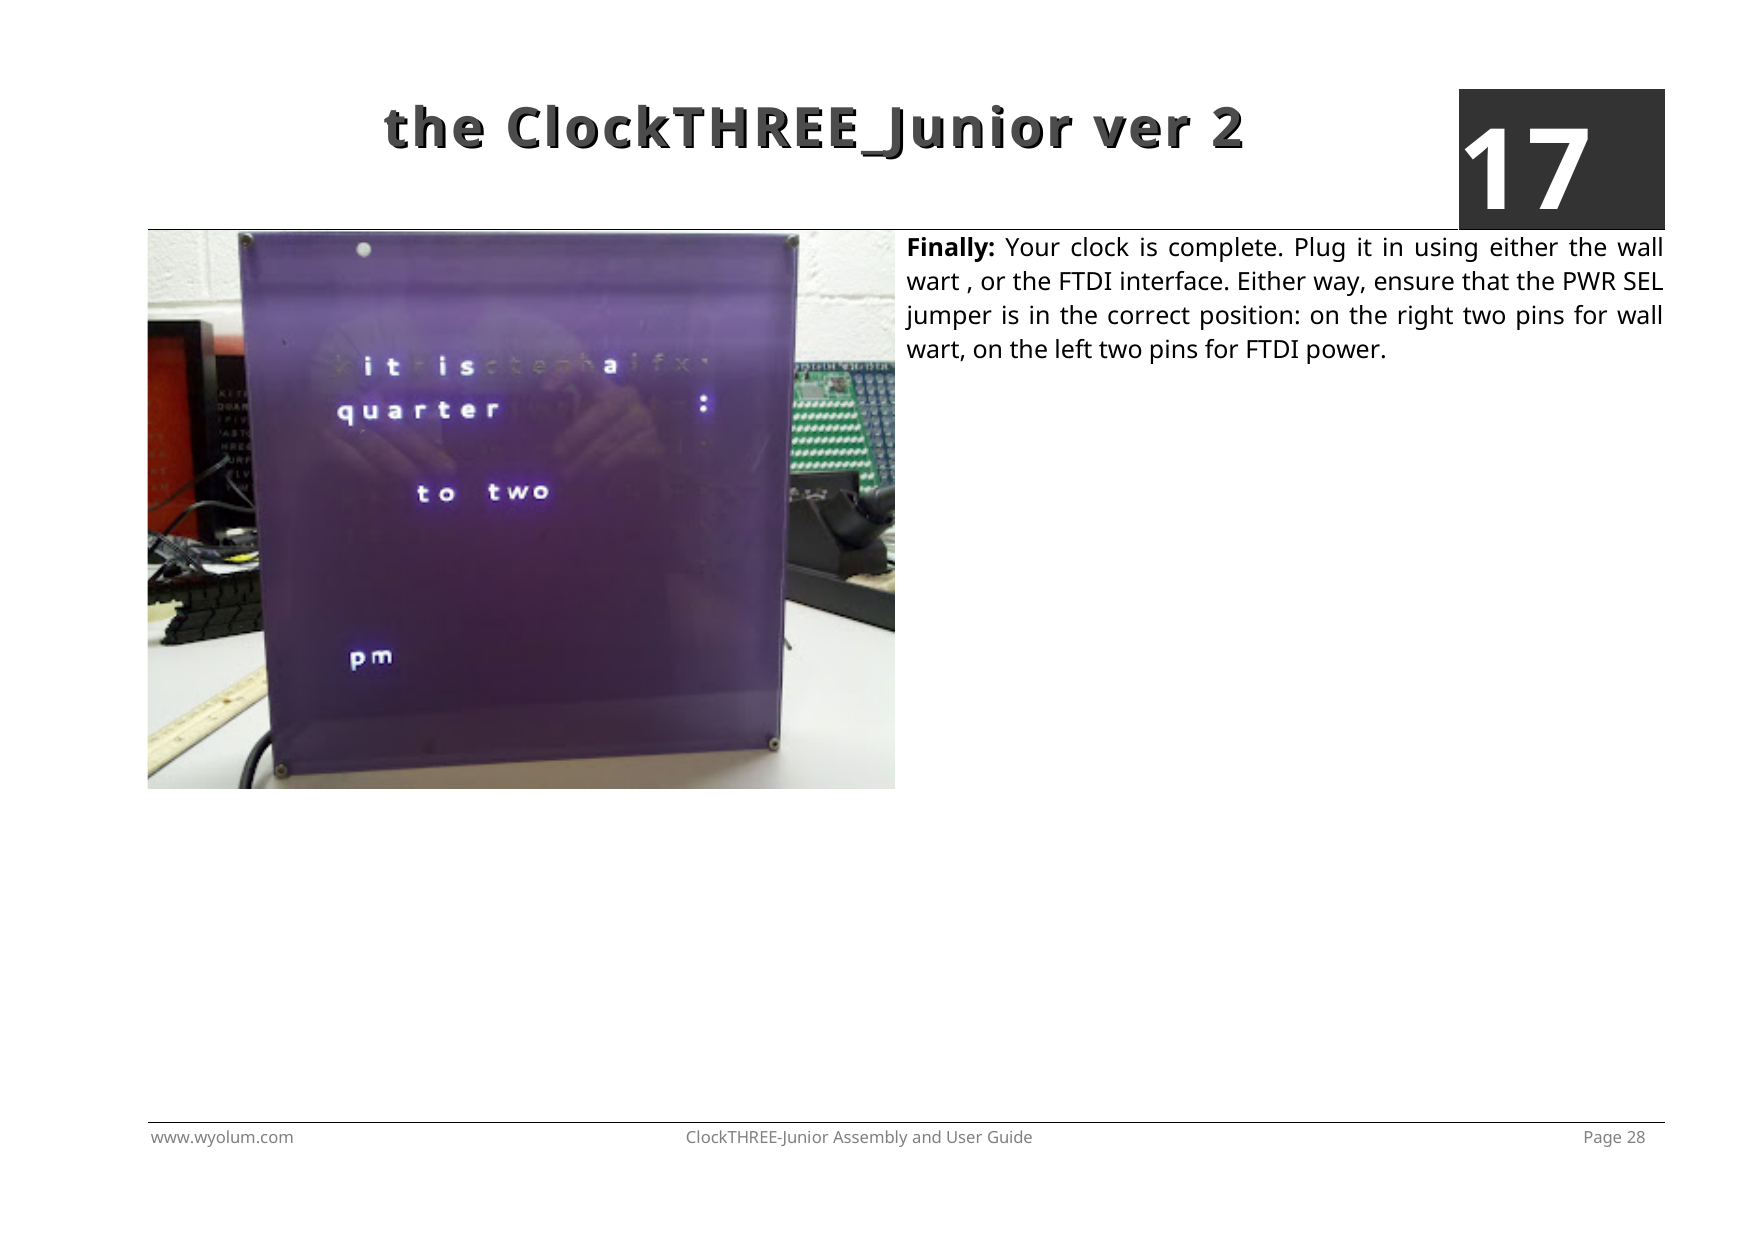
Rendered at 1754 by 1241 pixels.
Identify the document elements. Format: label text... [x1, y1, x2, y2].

table_header [148, 230, 906, 823]
table_header the ClockTHREE_Junior ver 2 [354, 89, 1458, 183]
table_header 17 [1459, 89, 1665, 229]
table_cell [148, 183, 354, 229]
table_header Finally: Your clock is complete. Plug it in using either the wall wart , or the FTDI interface. Either way, ensure that the PWR SEL jumper is in the correct position: on the right two pins for wall wart, on the left two pins for FTDI power. [906, 230, 1665, 823]
picture [147, 230, 895, 789]
table_cell [354, 183, 1458, 229]
table_header [148, 89, 354, 183]
